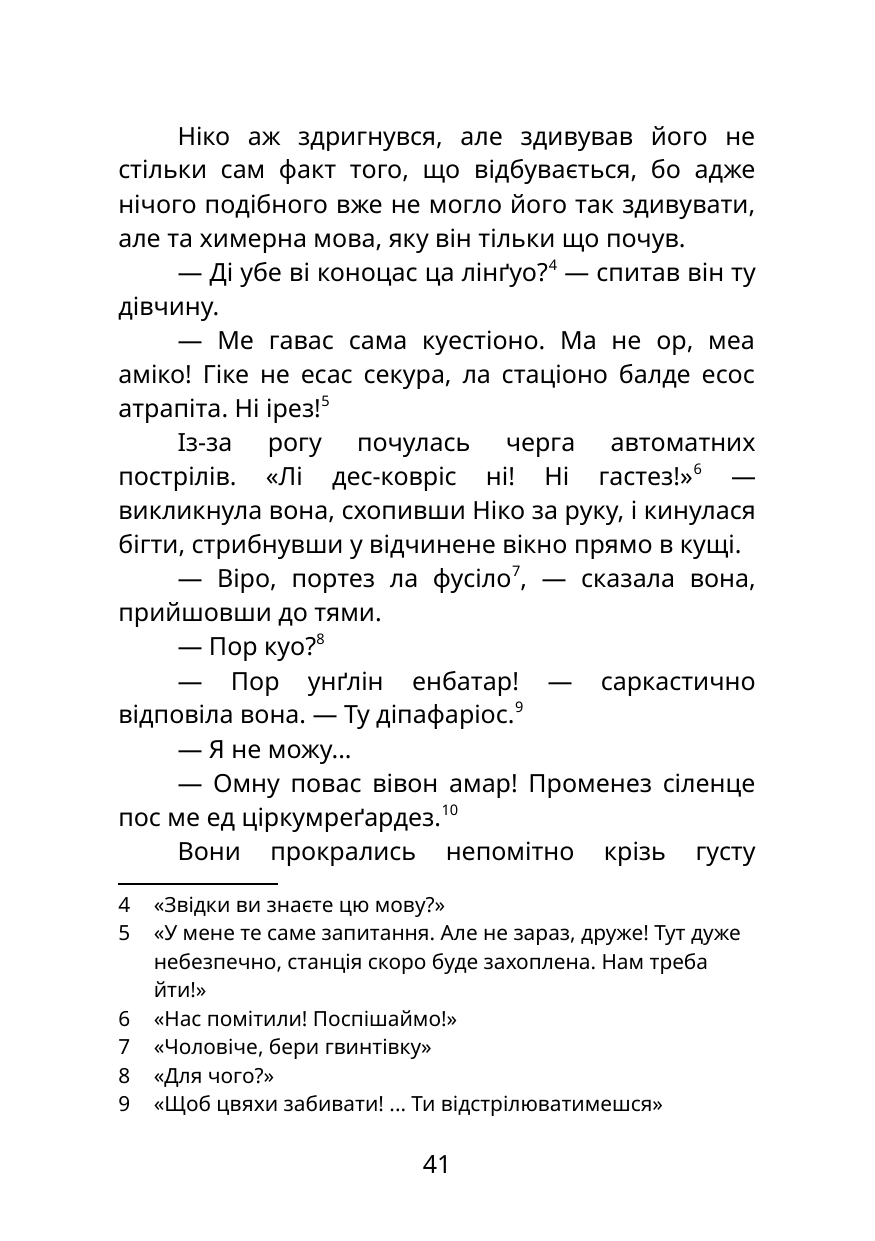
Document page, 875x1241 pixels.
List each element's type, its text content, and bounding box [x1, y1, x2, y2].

text «У мене те саме запитання. Але не зараз, друже! Тут дуже небезпечно, станція скоро буде захоплена. Нам треба йти!» [118, 918, 756, 1004]
text — Пор унґлін енбатар! — саркастично відповіла вона. — Ту діпафаріос. [118, 663, 756, 731]
text — Омну повас вівон амар! Променез сіленце пос ме ед ціркумреґардез. [118, 765, 756, 833]
text «Для чого?» [118, 1061, 756, 1089]
text Вони прокрались непомітно крізь густу [118, 833, 756, 867]
text — Ме гавас сама куестіоно. Ма не ор, меа аміко! Гіке не есас секура, ла стаціоно балде есос атрапіта. Ні ірез! [118, 322, 756, 425]
text «Щоб цвяхи забивати! ... Ти відстрілюватимешся» [118, 1089, 756, 1118]
text — Я не можу... [118, 731, 756, 765]
text «Чоловіче, бери гвинтівку» [118, 1032, 756, 1061]
text Із-за рогу почулась черга автоматних пострілів. «Лі дес-ковріс ні! Ні гастез!» — викликнула вона, схопивши Ніко за руку, і кинулася бігти, стрибнувши у відчинене вікно прямо в кущі. [118, 425, 756, 561]
text — Ді убе ві коноцас ца лінґуо? — спитав він ту дівчину. [118, 254, 756, 322]
text — Пор куо? [118, 629, 756, 663]
text — Віро, портез ла фусіло, — сказала вона, прийшовши до тями. [118, 561, 756, 629]
text «Нас помітили! Поспішаймо!» [118, 1004, 756, 1032]
text Ніко аж здригнувся, але здивував його не стільки сам факт того, що відбувається, бо адже нічого подібного вже не могло його так здивувати, але та химерна мова, яку він тільки що почув. [118, 118, 756, 254]
text «Звідки ви знаєте цю мову?» [118, 890, 756, 918]
